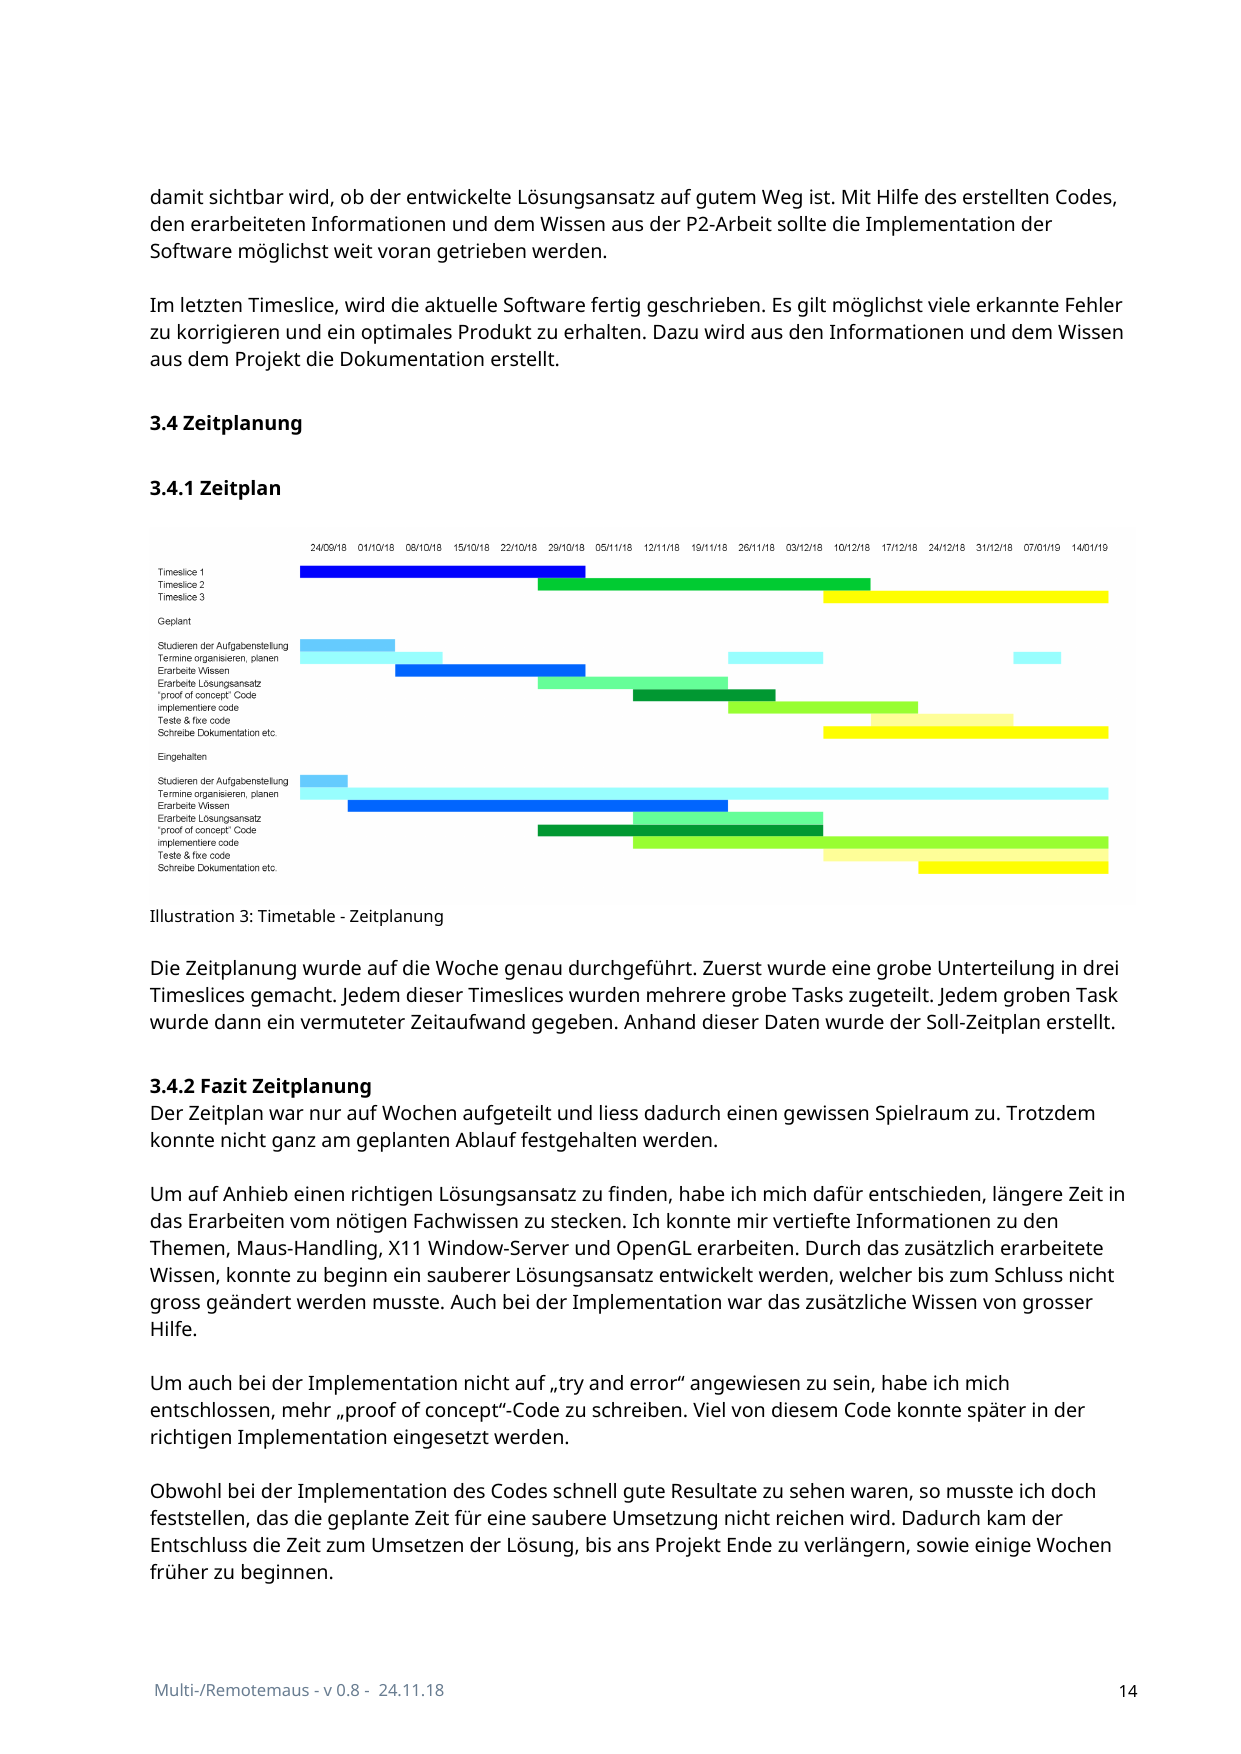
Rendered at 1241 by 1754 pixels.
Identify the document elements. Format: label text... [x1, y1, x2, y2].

subtitle Fazit Zeitplanung [149, 1073, 1136, 1100]
text damit sichtbar wird, ob der entwickelte Lösungsansatz auf gutem Weg ist. Mit Hilfe des erstellten Codes, den erarbeiteten Informationen und dem Wissen aus der P2-Arbeit sollte die Implementation der Software möglichst weit voran getrieben werden. [149, 183, 1136, 264]
text Illustration 3: Timetable - Zeitplanung [149, 905, 1136, 927]
picture [149, 527, 1136, 905]
text Um auf Anhieb einen richtigen Lösungsansatz zu finden, habe ich mich dafür entschieden, längere Zeit in das Erarbeiten vom nötigen Fachwissen zu stecken. Ich konnte mir vertiefte Informationen zu den Themen, Maus-Handling, X11 Window-Server und OpenGL erarbeiten. Durch das zusätzlich erarbeitete Wissen, konnte zu beginn ein sauberer Lösungsansatz entwickelt werden, welcher bis zum Schluss nicht gross geändert werden musste. Auch bei der Implementation war das zusätzliche Wissen von grosser Hilfe. [149, 1181, 1136, 1342]
text Um auch bei der Implementation nicht auf „try and error“ angewiesen zu sein, habe ich mich entschlossen, mehr „proof of concept“-Code zu schreiben. Viel von diesem Code konnte später in der richtigen Implementation eingesetzt werden. [149, 1369, 1136, 1450]
text Die Zeitplanung wurde auf die Woche genau durchgeführt. Zuerst wurde eine grobe Unterteilung in drei Timeslices gemacht. Jedem dieser Timeslices wurden mehrere grobe Tasks zugeteilt. Jedem groben Task wurde dann ein vermuteter Zeitaufwand gegeben. Anhand dieser Daten wurde der Soll-Zeitplan erstellt. [149, 954, 1136, 1035]
subtitle Zeitplan [149, 474, 1136, 501]
subtitle Zeitplanung [149, 409, 1136, 436]
text Im letzten Timeslice, wird die aktuelle Software fertig geschrieben. Es gilt möglichst viele erkannte Fehler zu korrigieren und ein optimales Produkt zu erhalten. Dazu wird aus den Informationen und dem Wissen aus dem Projekt die Dokumentation erstellt. [149, 291, 1136, 372]
text Der Zeitplan war nur auf Wochen aufgeteilt und liess dadurch einen gewissen Spielraum zu. Trotzdem konnte nicht ganz am geplanten Ablauf festgehalten werden. [149, 1100, 1136, 1154]
text Obwohl bei der Implementation des Codes schnell gute Resultate zu sehen waren, so musste ich doch feststellen, das die geplante Zeit für eine saubere Umsetzung nicht reichen wird. Dadurch kam der Entschluss die Zeit zum Umsetzen der Lösung, bis ans Projekt Ende zu verlängern, sowie einige Wochen früher zu beginnen. [149, 1477, 1136, 1585]
